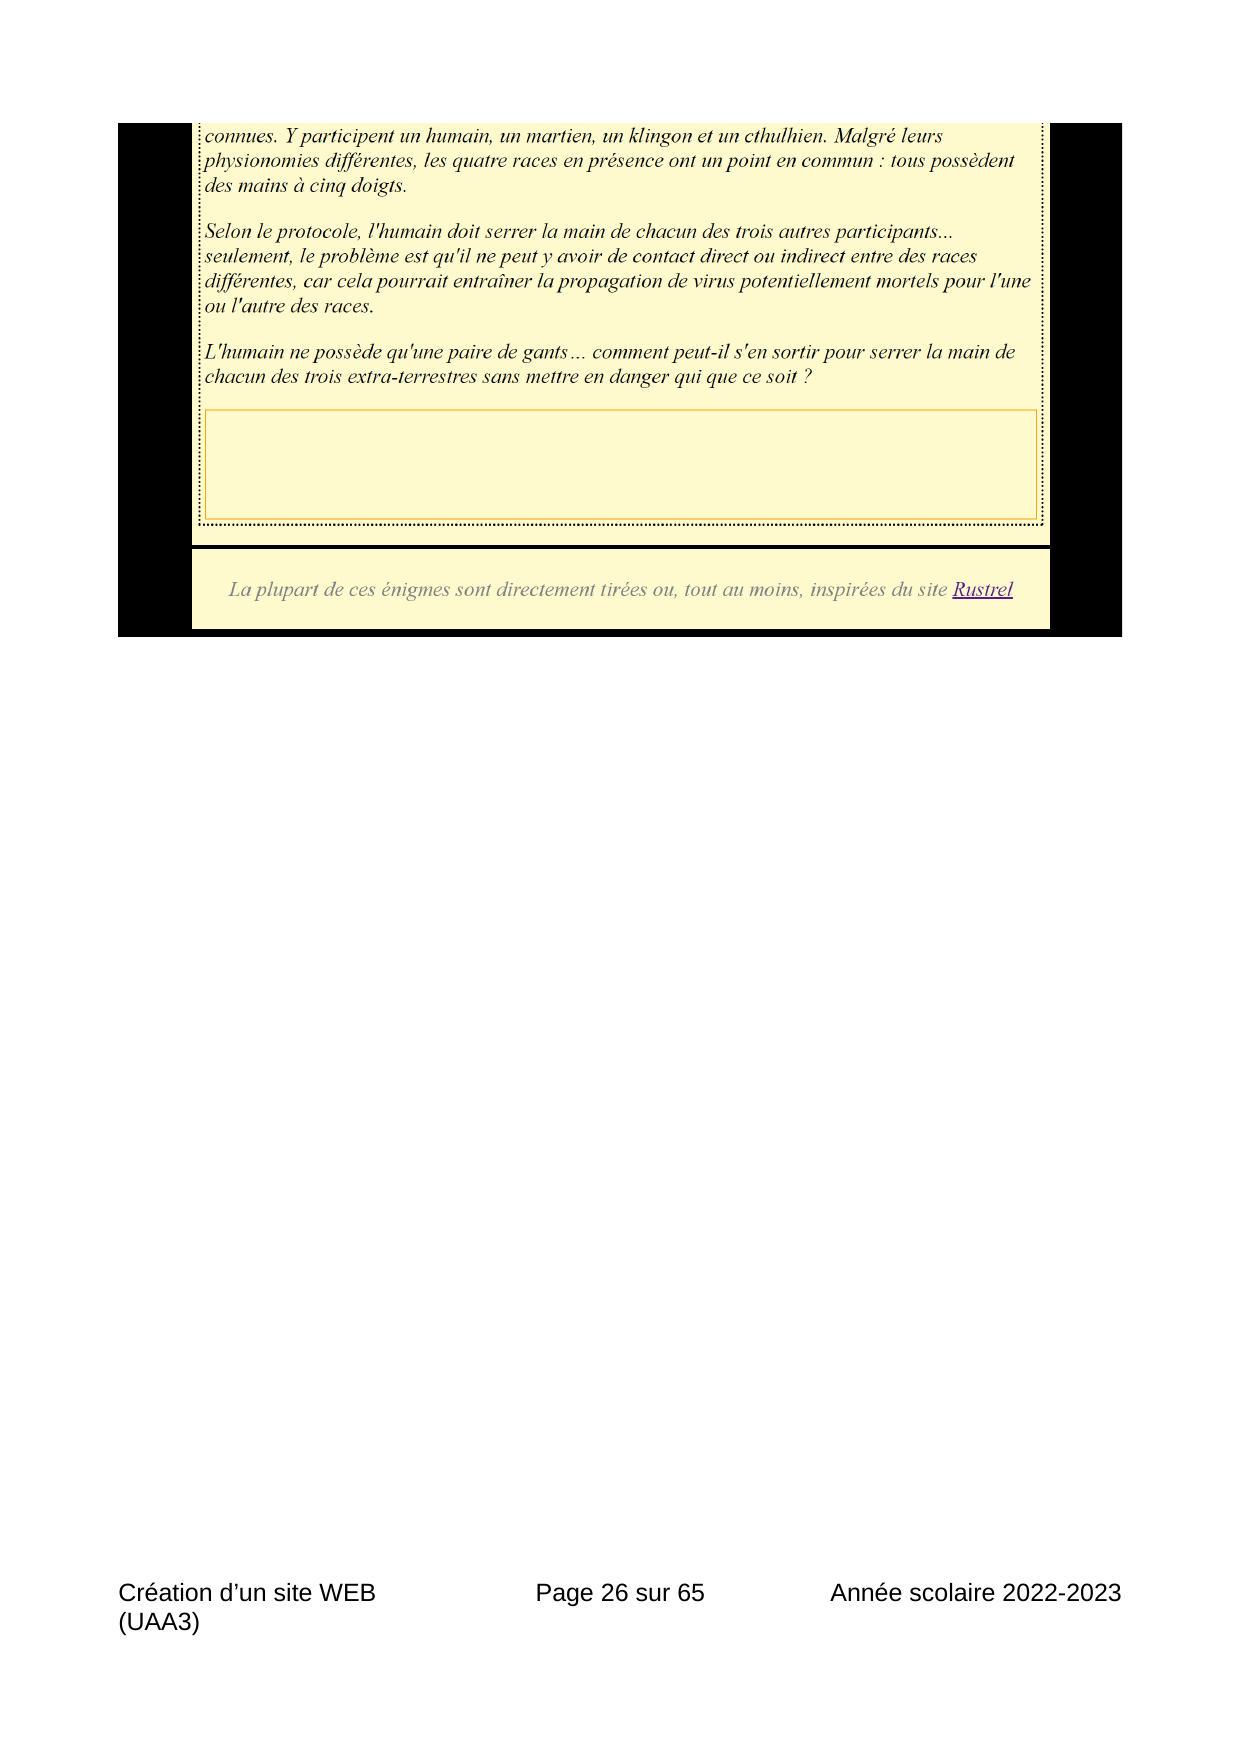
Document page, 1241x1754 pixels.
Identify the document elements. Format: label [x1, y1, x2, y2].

picture [118, 123, 1123, 637]
